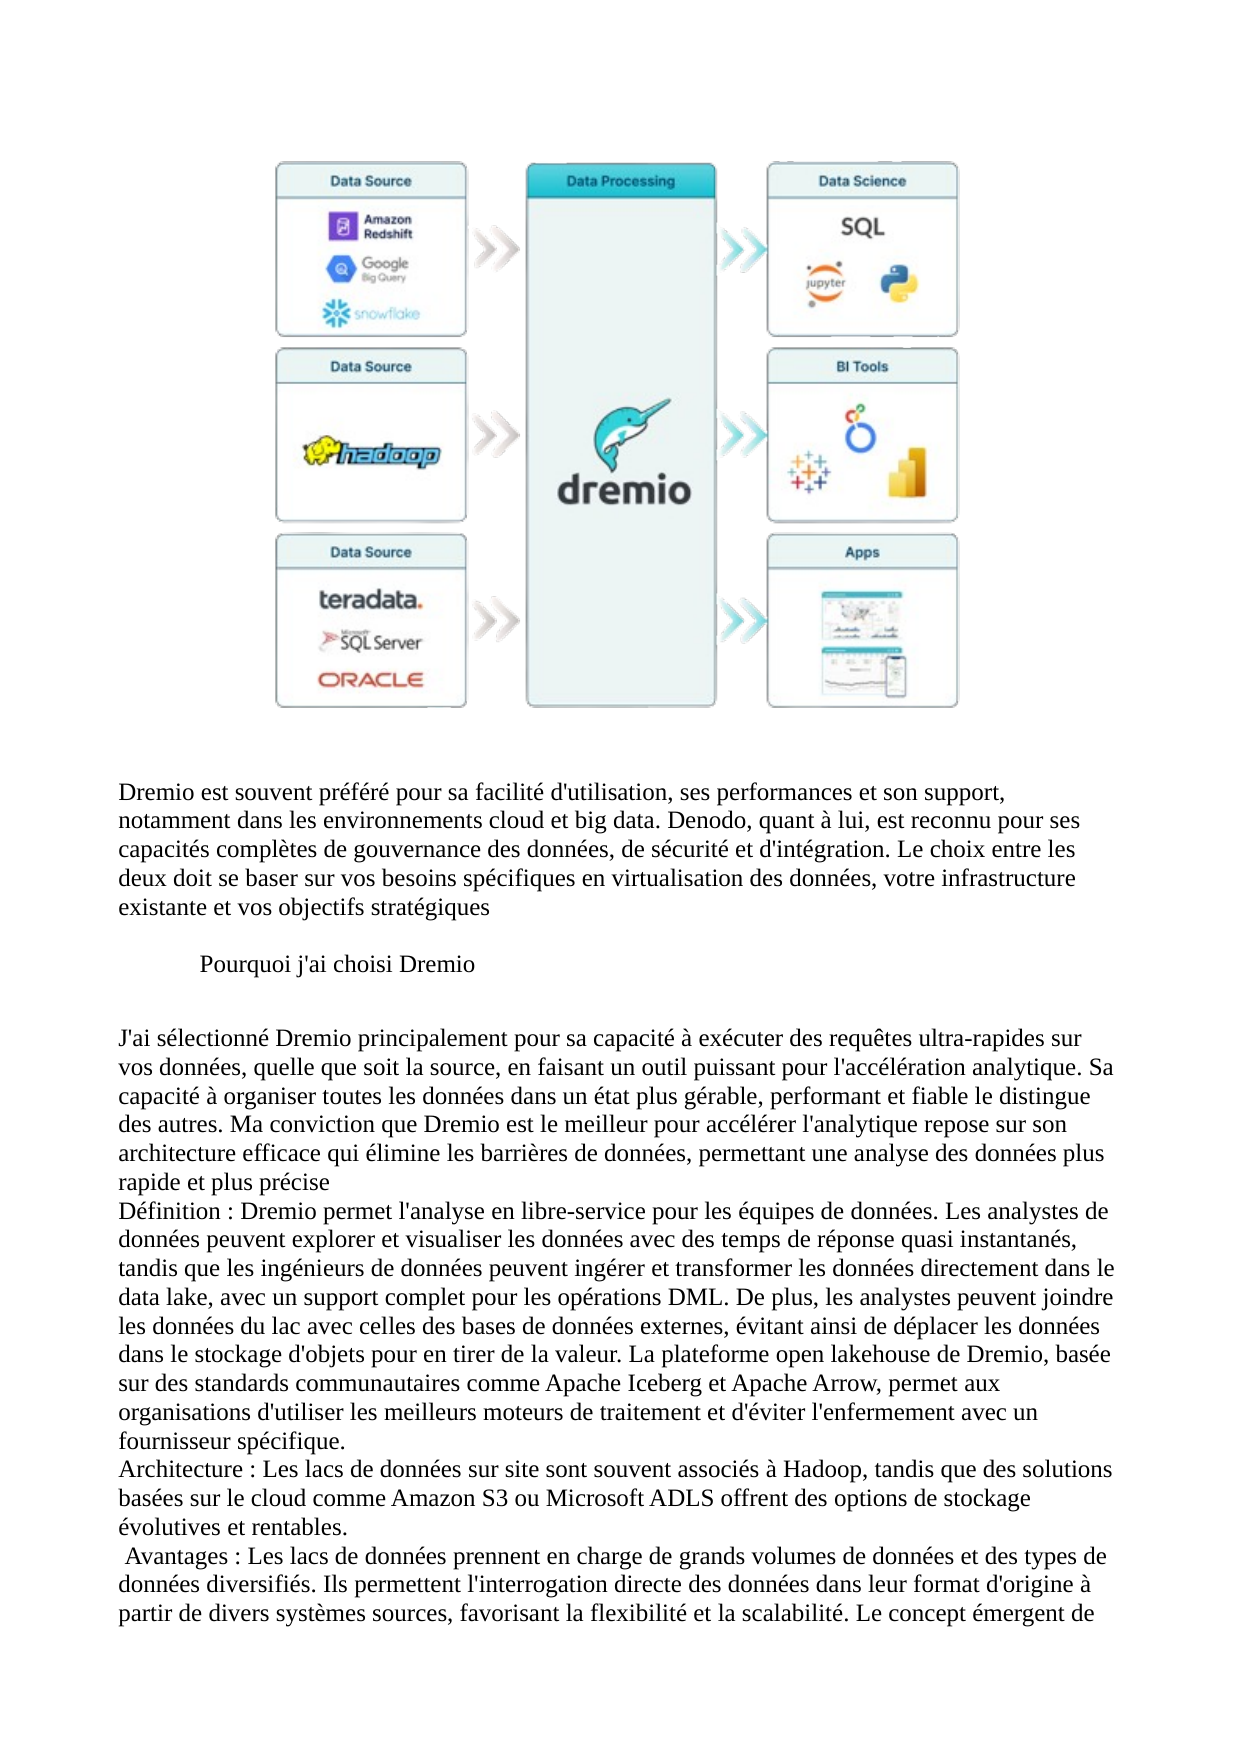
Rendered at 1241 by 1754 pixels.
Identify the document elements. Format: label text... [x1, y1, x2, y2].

list Pourquoi j'ai choisi Dremio [193, 949, 1122, 978]
text Dremio est souvent préféré pour sa facilité d'utilisation, ses performances et son support, notamment dans les environnements cloud et big data. Denodo, quant à lui, est reconnu pour ses capacités complètes de gouvernance des données, de sécurité et d'intégration. Le choix entre les deux doit se baser sur vos besoins spécifiques en virtualisation des données, votre infrastructure existante et vos objectifs stratégiques [118, 777, 1122, 920]
picture [143, 118, 1077, 772]
text Architecture : Les lacs de données sur site sont souvent associés à Hadoop, tandis que des solutions basées sur le cloud comme Amazon S3 ou Microsoft ADLS offrent des options de stockage évolutives et rentables. [118, 1454, 1122, 1541]
text Définition : Dremio permet l'analyse en libre-service pour les équipes de données. Les analystes de données peuvent explorer et visualiser les données avec des temps de réponse quasi instantanés, tandis que les ingénieurs de données peuvent ingérer et transformer les données directement dans le data lake, avec un support complet pour les opérations DML. De plus, les analystes peuvent joindre les données du lac avec celles des bases de données externes, évitant ainsi de déplacer les données dans le stockage d'objets pour en tirer de la valeur. La plateforme open lakehouse de Dremio, basée sur des standards communautaires comme Apache Iceberg et Apache Arrow, permet aux organisations d'utiliser les meilleurs moteurs de traitement et d'éviter l'enfermement avec un fournisseur spécifique. [118, 1196, 1122, 1454]
text Avantages : Les lacs de données prennent en charge de grands volumes de données et des types de données diversifiés. Ils permettent l'interrogation directe des données dans leur format d'origine à partir de divers systèmes sources, favorisant la flexibilité et la scalabilité. Le concept émergent de [118, 1541, 1122, 1627]
text J'ai sélectionné Dremio principalement pour sa capacité à exécuter des requêtes ultra-rapides sur vos données, quelle que soit la source, en faisant un outil puissant pour l'accélération analytique. Sa capacité à organiser toutes les données dans un état plus gérable, performant et fiable le distingue des autres. Ma conviction que Dremio est le meilleur pour accélérer l'analytique repose sur son architecture efficace qui élimine les barrières de données, permettant une analyse des données plus rapide et plus précise [118, 1023, 1122, 1196]
